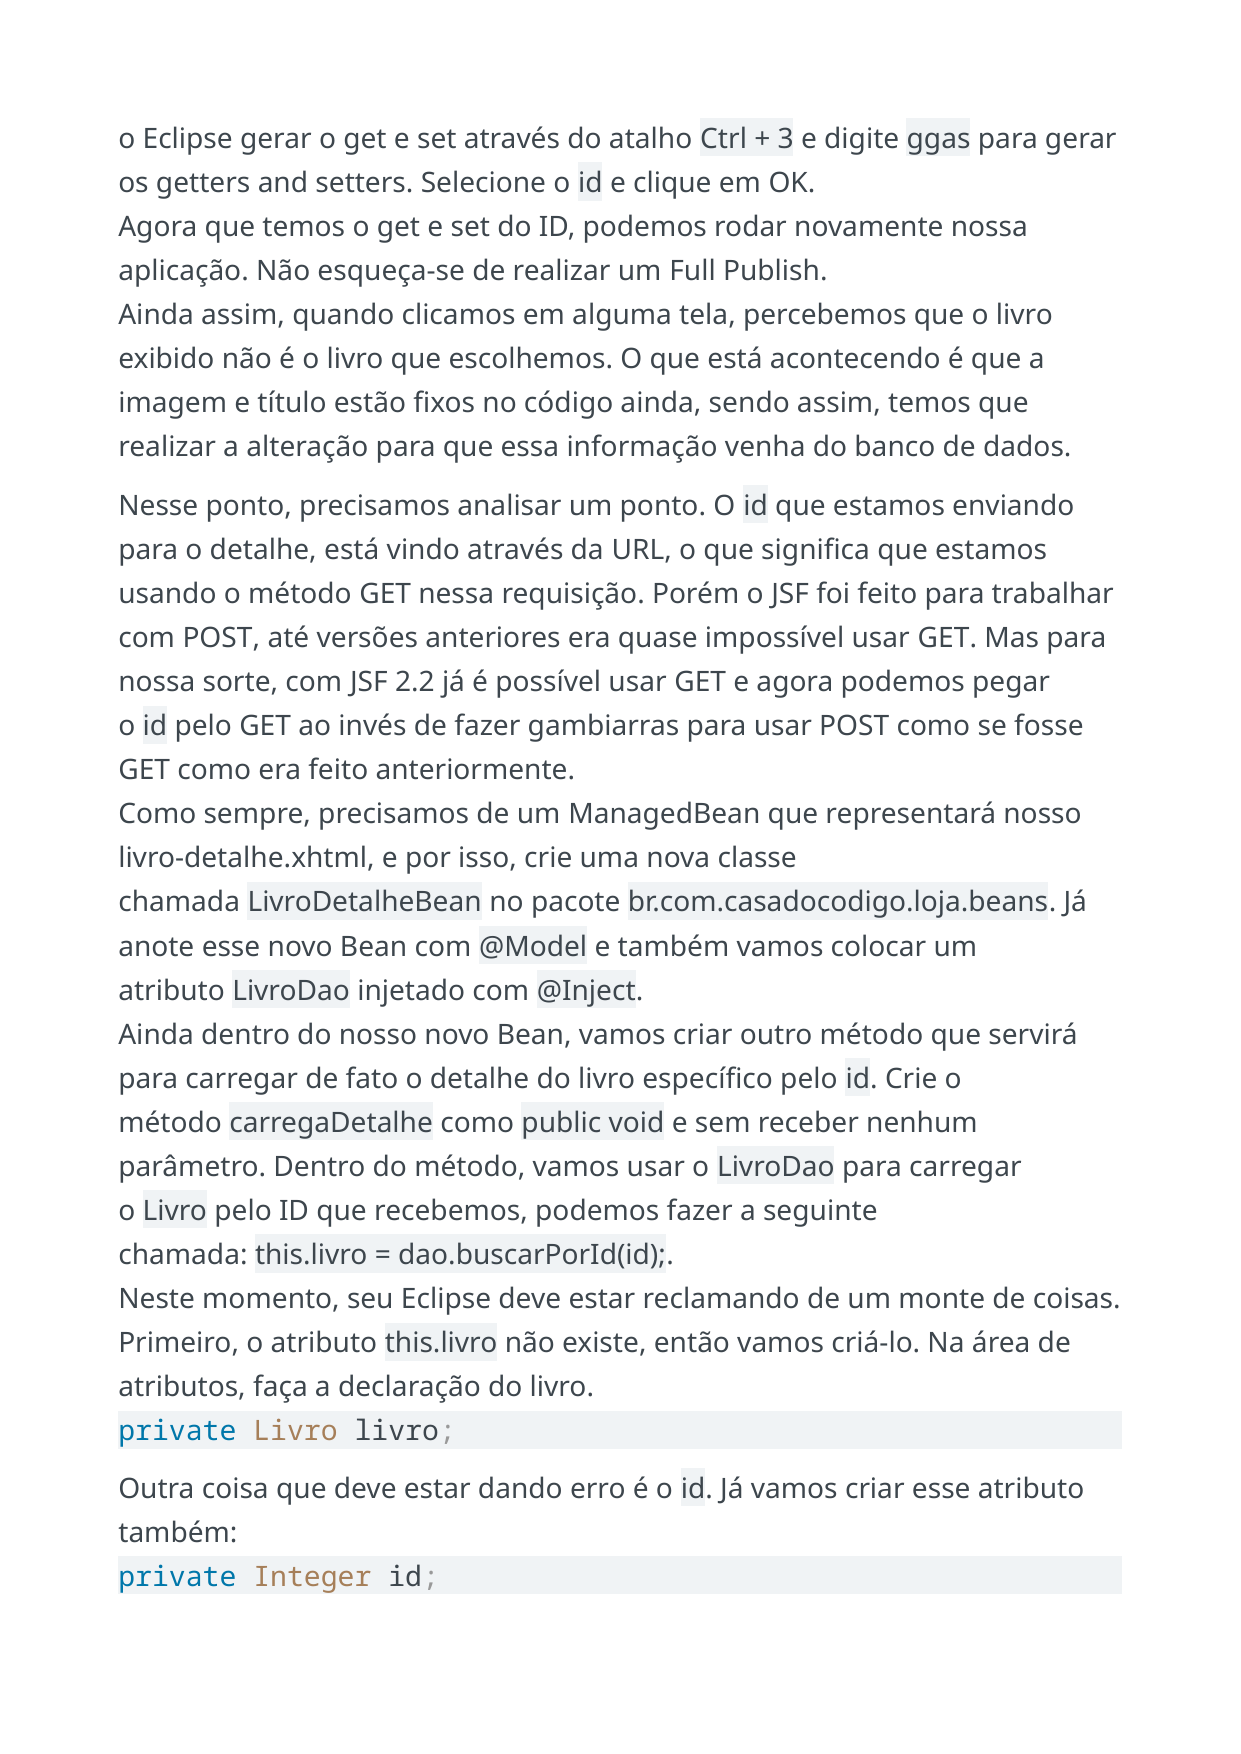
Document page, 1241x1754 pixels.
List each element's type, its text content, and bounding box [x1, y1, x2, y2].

text Neste momento, seu Eclipse deve estar reclamando de um monte de coisas. Primeiro, o atributo this.livro não existe, então vamos criá-lo. Na área de atributos, faça a declaração do livro. [118, 1278, 1122, 1405]
text Ainda assim, quando clicamos em alguma tela, percebemos que o livro exibido não é o livro que escolhemos. O que está acontecendo é que a imagem e título estão fixos no código ainda, sendo assim, temos que realizar a alteração para que essa informação venha do banco de dados. [118, 294, 1122, 465]
text Ainda dentro do nosso novo Bean, vamos criar outro método que servirá para carregar de fato o detalhe do livro específico pelo id. Crie o método carregaDetalhe como public void e sem receber nenhum parâmetro. Dentro do método, vamos usar o LivroDao para carregar o Livro pelo ID que recebemos, podemos fazer a seguinte chamada: this.livro = dao.buscarPorId(id);. [118, 1014, 1122, 1273]
text private Integer id; [118, 1556, 1122, 1594]
text Agora que temos o get e set do ID, podemos rodar novamente nossa aplicação. Não esqueça-se de realizar um Full Publish. [118, 206, 1122, 289]
text Como sempre, precisamos de um ManagedBean que representará nosso livro-detalhe.xhtml, e por isso, crie uma nova classe chamada LivroDetalheBean no pacote br.com.casadocodigo.loja.beans. Já anote esse novo Bean com @Model e também vamos colocar um atributo LivroDao injetado com @Inject. [118, 794, 1122, 1008]
text o Eclipse gerar o get e set através do atalho Ctrl + 3 e digite ggas para gerar os getters and setters. Selecione o id e clique em OK. [118, 118, 1122, 201]
text Outra coisa que deve estar dando erro é o id. Já vamos criar esse atributo também: [118, 1468, 1122, 1550]
text private Livro livro; [118, 1411, 1122, 1449]
text Nesse ponto, precisamos analisar um ponto. O id que estamos enviando para o detalhe, está vindo através da URL, o que significa que estamos usando o método GET nessa requisição. Porém o JSF foi feito para trabalhar com POST, até versões anteriores era quase impossível usar GET. Mas para nossa sorte, com JSF 2.2 já é possível usar GET e agora podemos pegar o id pelo GET ao invés de fazer gambiarras para usar POST como se fosse GET como era feito anteriormente. [118, 485, 1122, 788]
